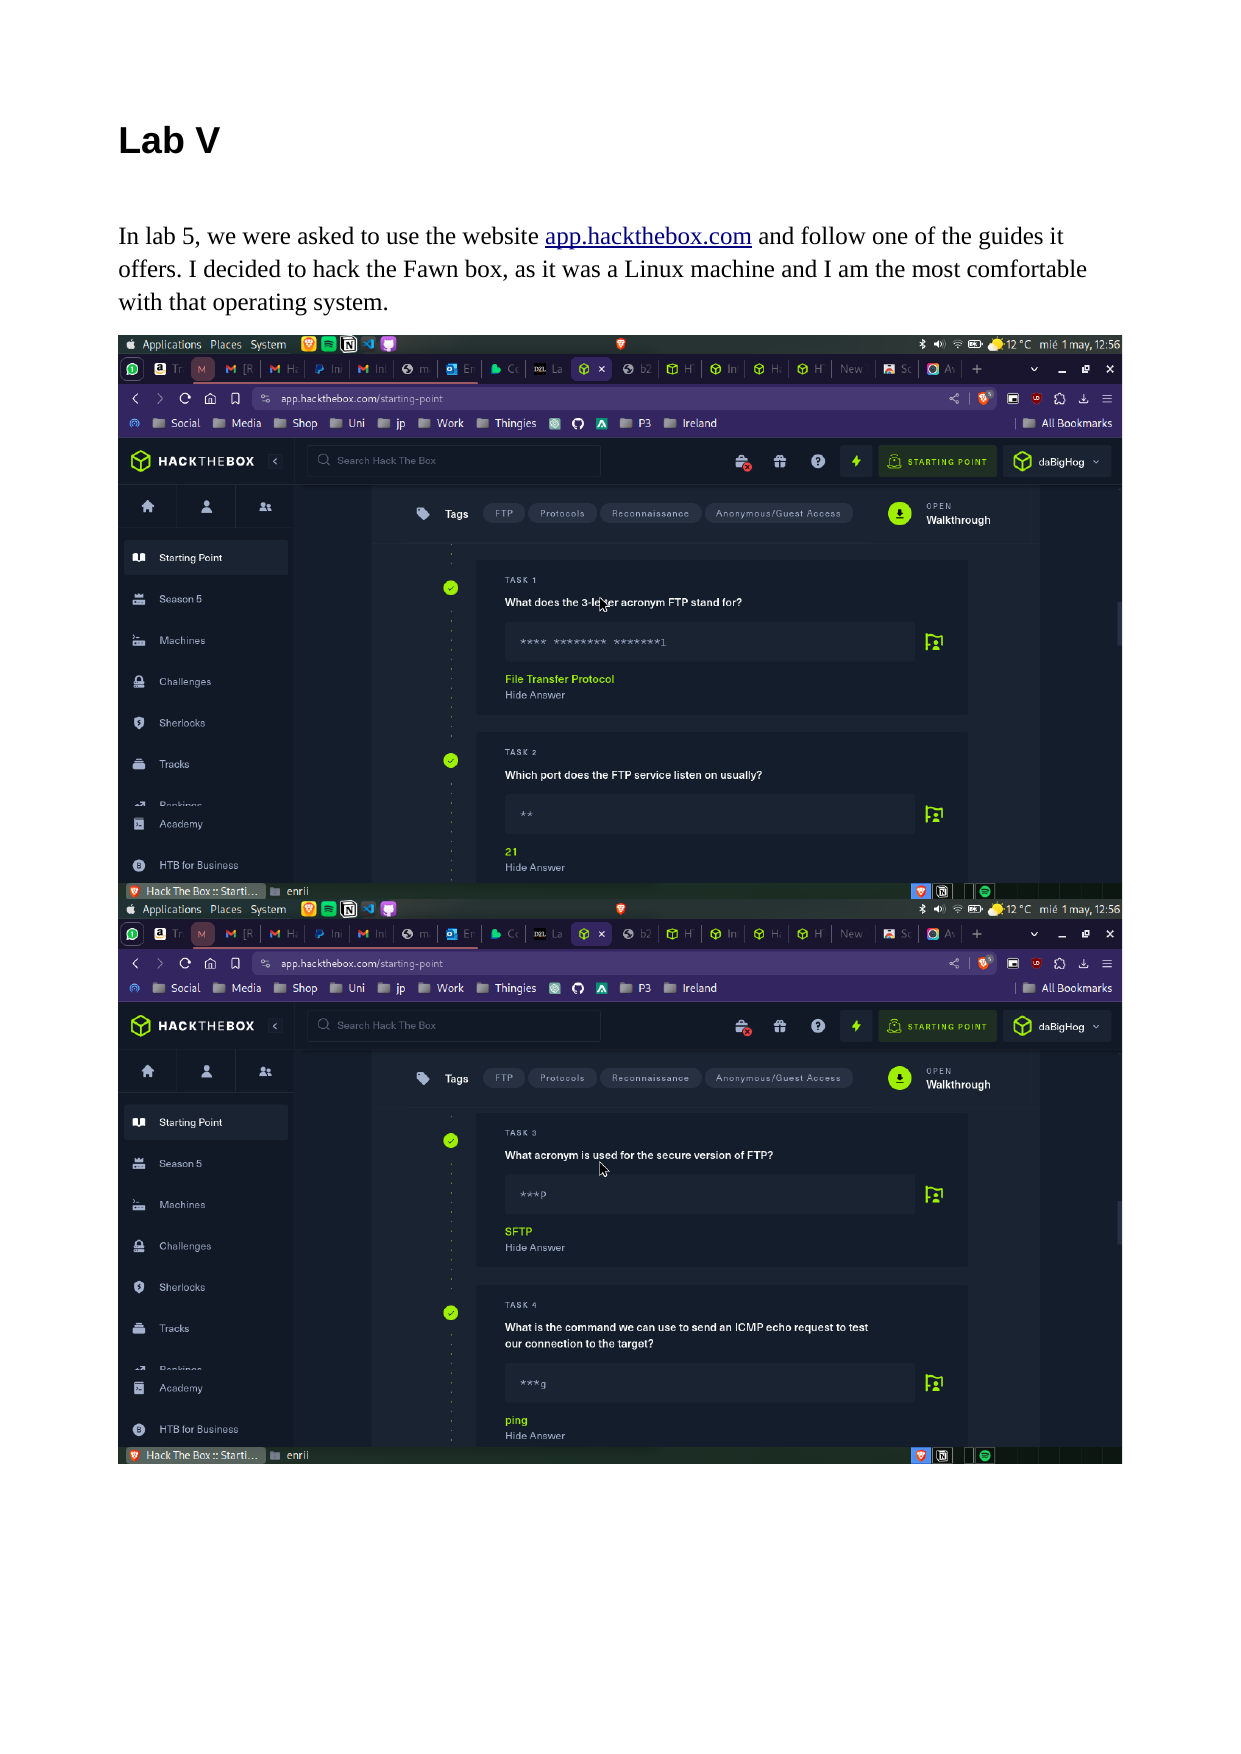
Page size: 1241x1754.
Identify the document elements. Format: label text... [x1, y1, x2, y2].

subtitle Lab V [118, 118, 1122, 161]
text In lab 5, we were asked to use the website app.hackthebox.com and follow one of the guides it offers. I decided to hack the Fawn box, as it was a Linux machine and I am the most comfortable with that operating system. [118, 221, 1122, 316]
picture [118, 335, 1123, 1464]
